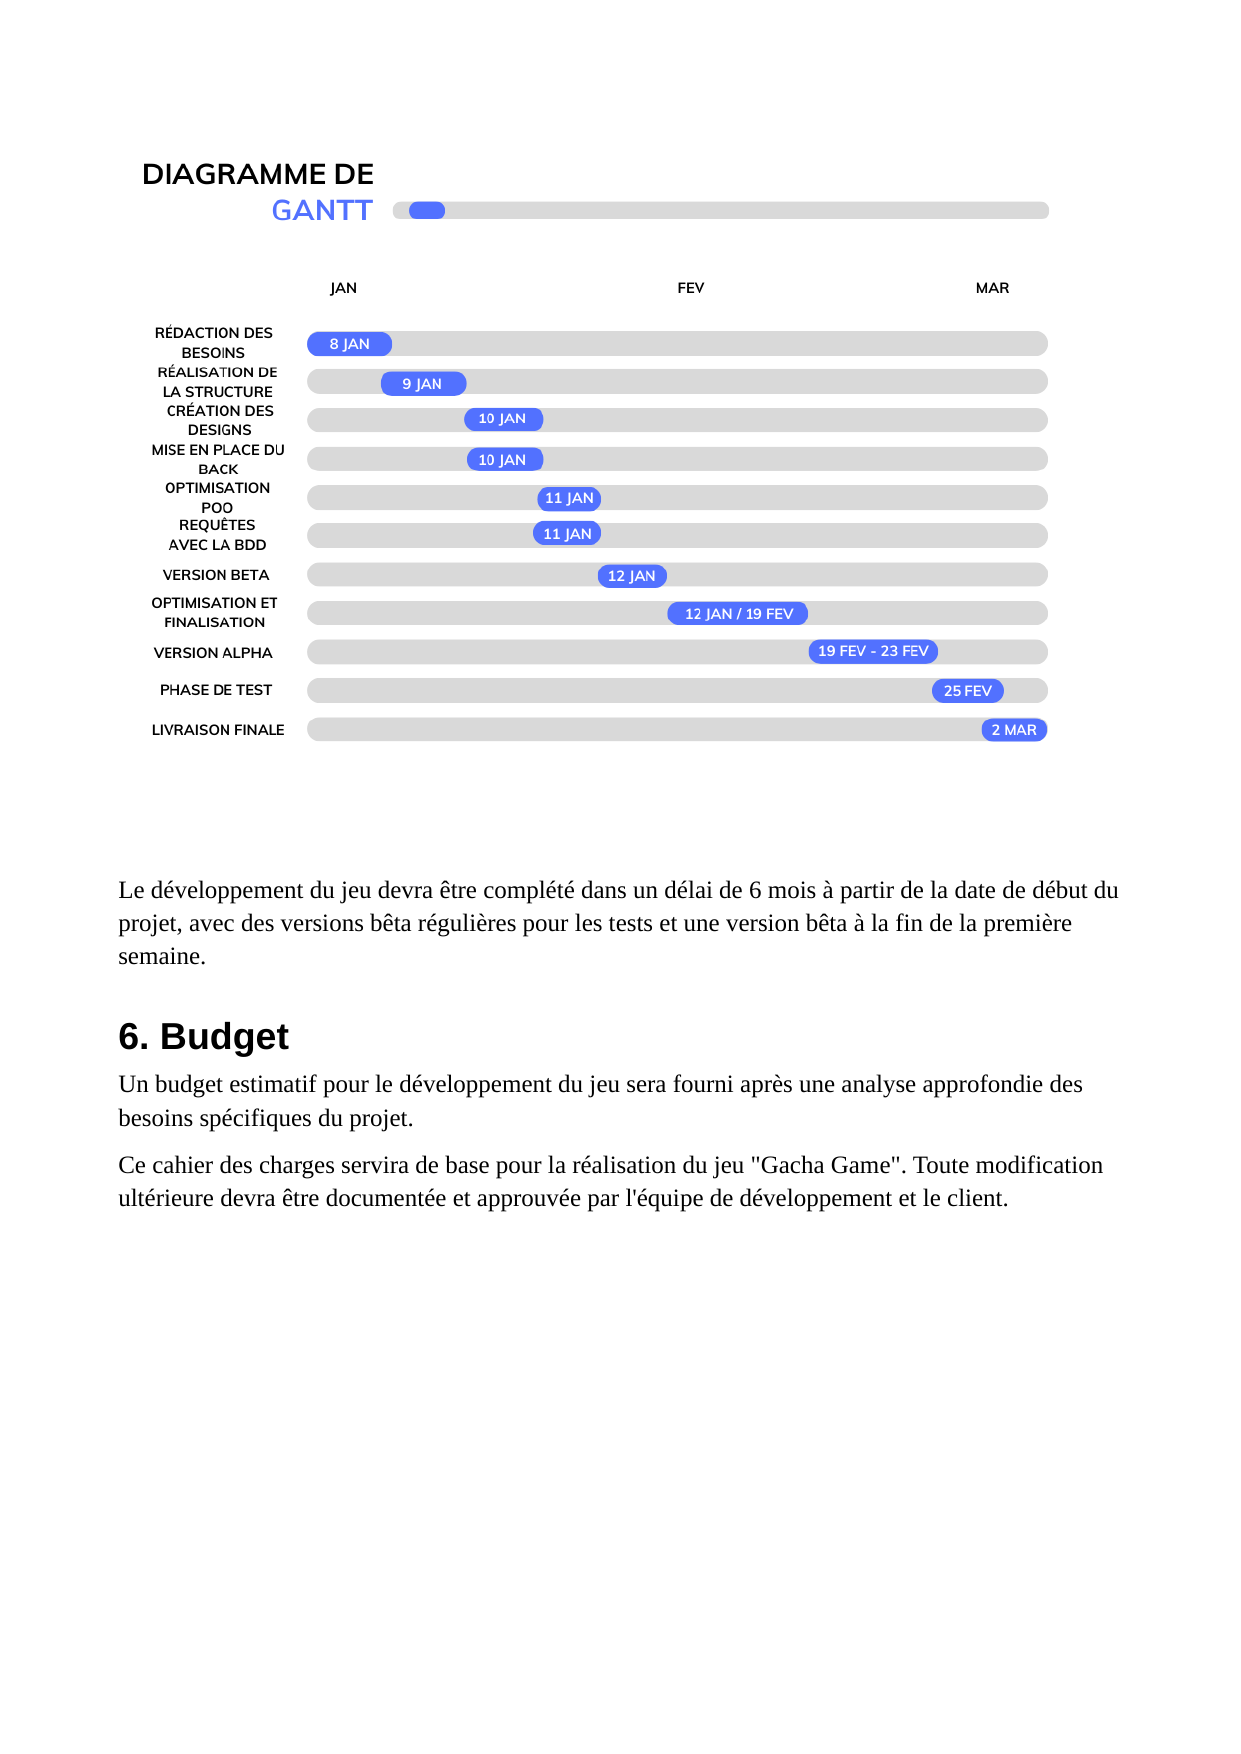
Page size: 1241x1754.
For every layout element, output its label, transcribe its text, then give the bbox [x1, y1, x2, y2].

text Ce cahier des charges servira de base pour la réalisation du jeu "Gacha Game". Toute modification ultérieure devra être documentée et approuvée par l'équipe de développement et le client. [118, 1150, 1122, 1212]
text Le développement du jeu devra être complété dans un délai de 6 mois à partir de la date de début du projet, avec des versions bêta régulières pour les tests et une version bêta à la fin de la première semaine. [118, 871, 1122, 970]
picture [118, 118, 1123, 871]
text Un budget estimatif pour le développement du jeu sera fourni après une analyse approfondie des besoins spécifiques du projet. [118, 1069, 1122, 1131]
subtitle 6. Budget [118, 1014, 1122, 1057]
